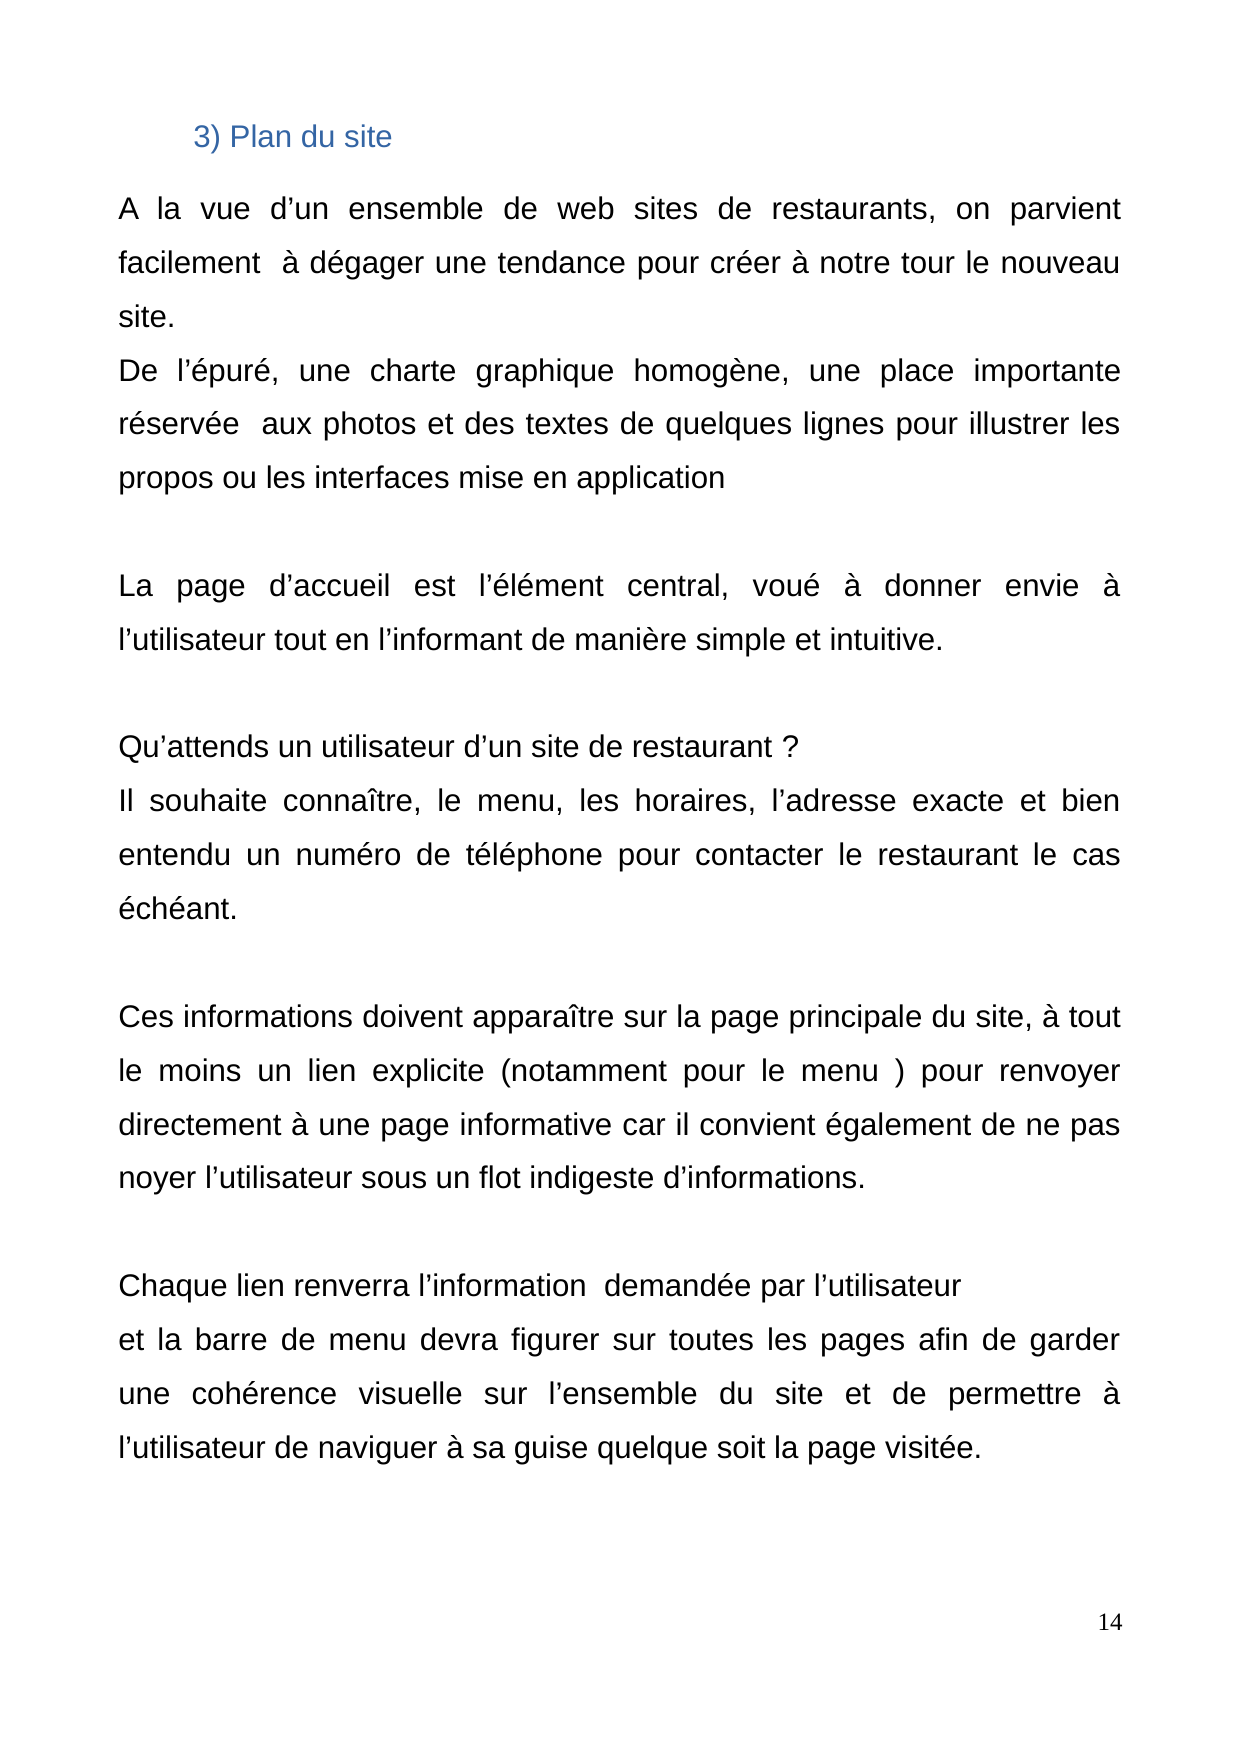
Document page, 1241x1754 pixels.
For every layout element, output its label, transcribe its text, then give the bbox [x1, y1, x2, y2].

text De l’épuré, une charte graphique homogène, une place importante réservée aux photos et des textes de quelques lignes pour illustrer les propos ou les interfaces mise en application [118, 352, 1122, 495]
text 3) Plan du site [118, 118, 1122, 154]
text Qu’attends un utilisateur d’un site de restaurant ? [118, 728, 1122, 764]
text La page d’accueil est l’élément central, voué à donner envie à l’utilisateur tout en l’informant de manière simple et intuitive. [118, 567, 1122, 657]
text A la vue d’un ensemble de web sites de restaurants, on parvient facilement à dégager une tendance pour créer à notre tour le nouveau site. [118, 190, 1122, 334]
text et la barre de menu devra figurer sur toutes les pages afin de garder une cohérence visuelle sur l’ensemble du site et de permettre à l’utilisateur de naviguer à sa guise quelque soit la page visitée. [118, 1321, 1122, 1464]
text Chaque lien renverra l’information demandée par l’utilisateur [118, 1267, 1122, 1303]
text Ces informations doivent apparaître sur la page principale du site, à tout le moins un lien explicite (notamment pour le menu ) pour renvoyer directement à une page informative car il convient également de ne pas noyer l’utilisateur sous un flot indigeste d’informations. [118, 998, 1122, 1195]
text Il souhaite connaître, le menu, les horaires, l’adresse exacte et bien entendu un numéro de téléphone pour contacter le restaurant le cas échéant. [118, 782, 1122, 926]
